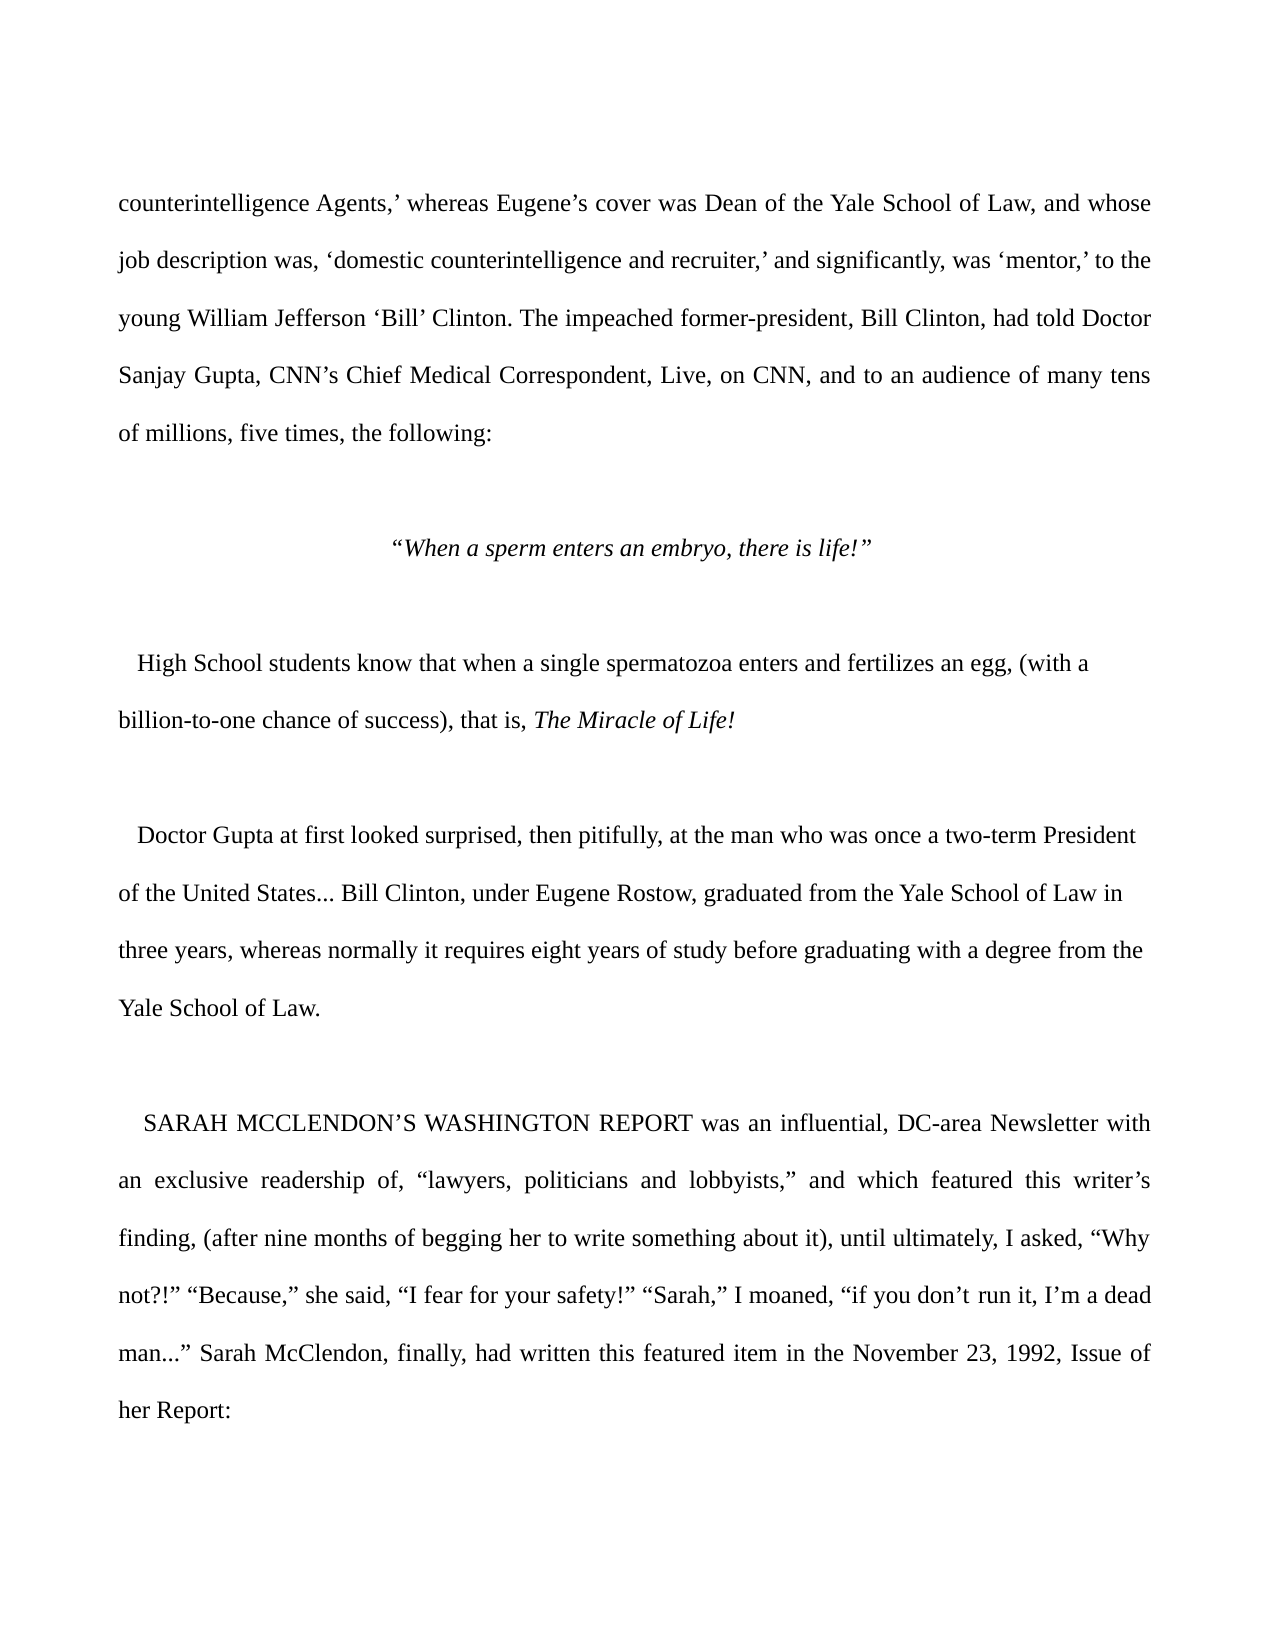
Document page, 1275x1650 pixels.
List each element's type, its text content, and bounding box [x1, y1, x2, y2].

text counterintelligence Agents,’ whereas Eugene’s cover was Dean of the Yale School of Law, and whose job description was, ‘domestic counterintelligence and recruiter,’ and significantly, was ‘mentor,’ to the young William Jefferson ‘Bill’ Clinton. The impeached former-president, Bill Clinton, had told Doctor Sanjay Gupta, CNN’s Chief Medical Correspondent, Live, on CNN, and to an audience of many tens of millions, five times, the following: [118, 188, 1152, 447]
text Doctor Gupta at first looked surprised, then pitifully, at the man who was once a two-term President of the United States... Bill Clinton, under Eugene Rostow, graduated from the Yale School of Law in three years, whereas normally it requires eight years of study before graduating with a degree from the Yale School of Law. [118, 820, 1152, 1022]
text SARAH MCCLENDON’S WASHINGTON REPORT was an influential, DC-area Newsletter with an exclusive readership of, “lawyers, politicians and lobbyists,” and which featured this writer’s finding, (after nine months of begging her to write something about it), until ultimately, I asked, “Why not?!” “Because,” she said, “I fear for your safety!” “Sarah,” I moaned, “if you don’t run it, I’m a dead man...” Sarah McClendon, finally, had written this featured item in the November 23, 1992, Issue of her Report: [118, 1108, 1152, 1424]
text High School students know that when a single spermatozoa enters and fertilizes an egg, (with a billion-to-one chance of success), that is, The Miracle of Life! [118, 648, 1152, 734]
text “When a sperm enters an embryo, there is life!” [118, 533, 1152, 562]
